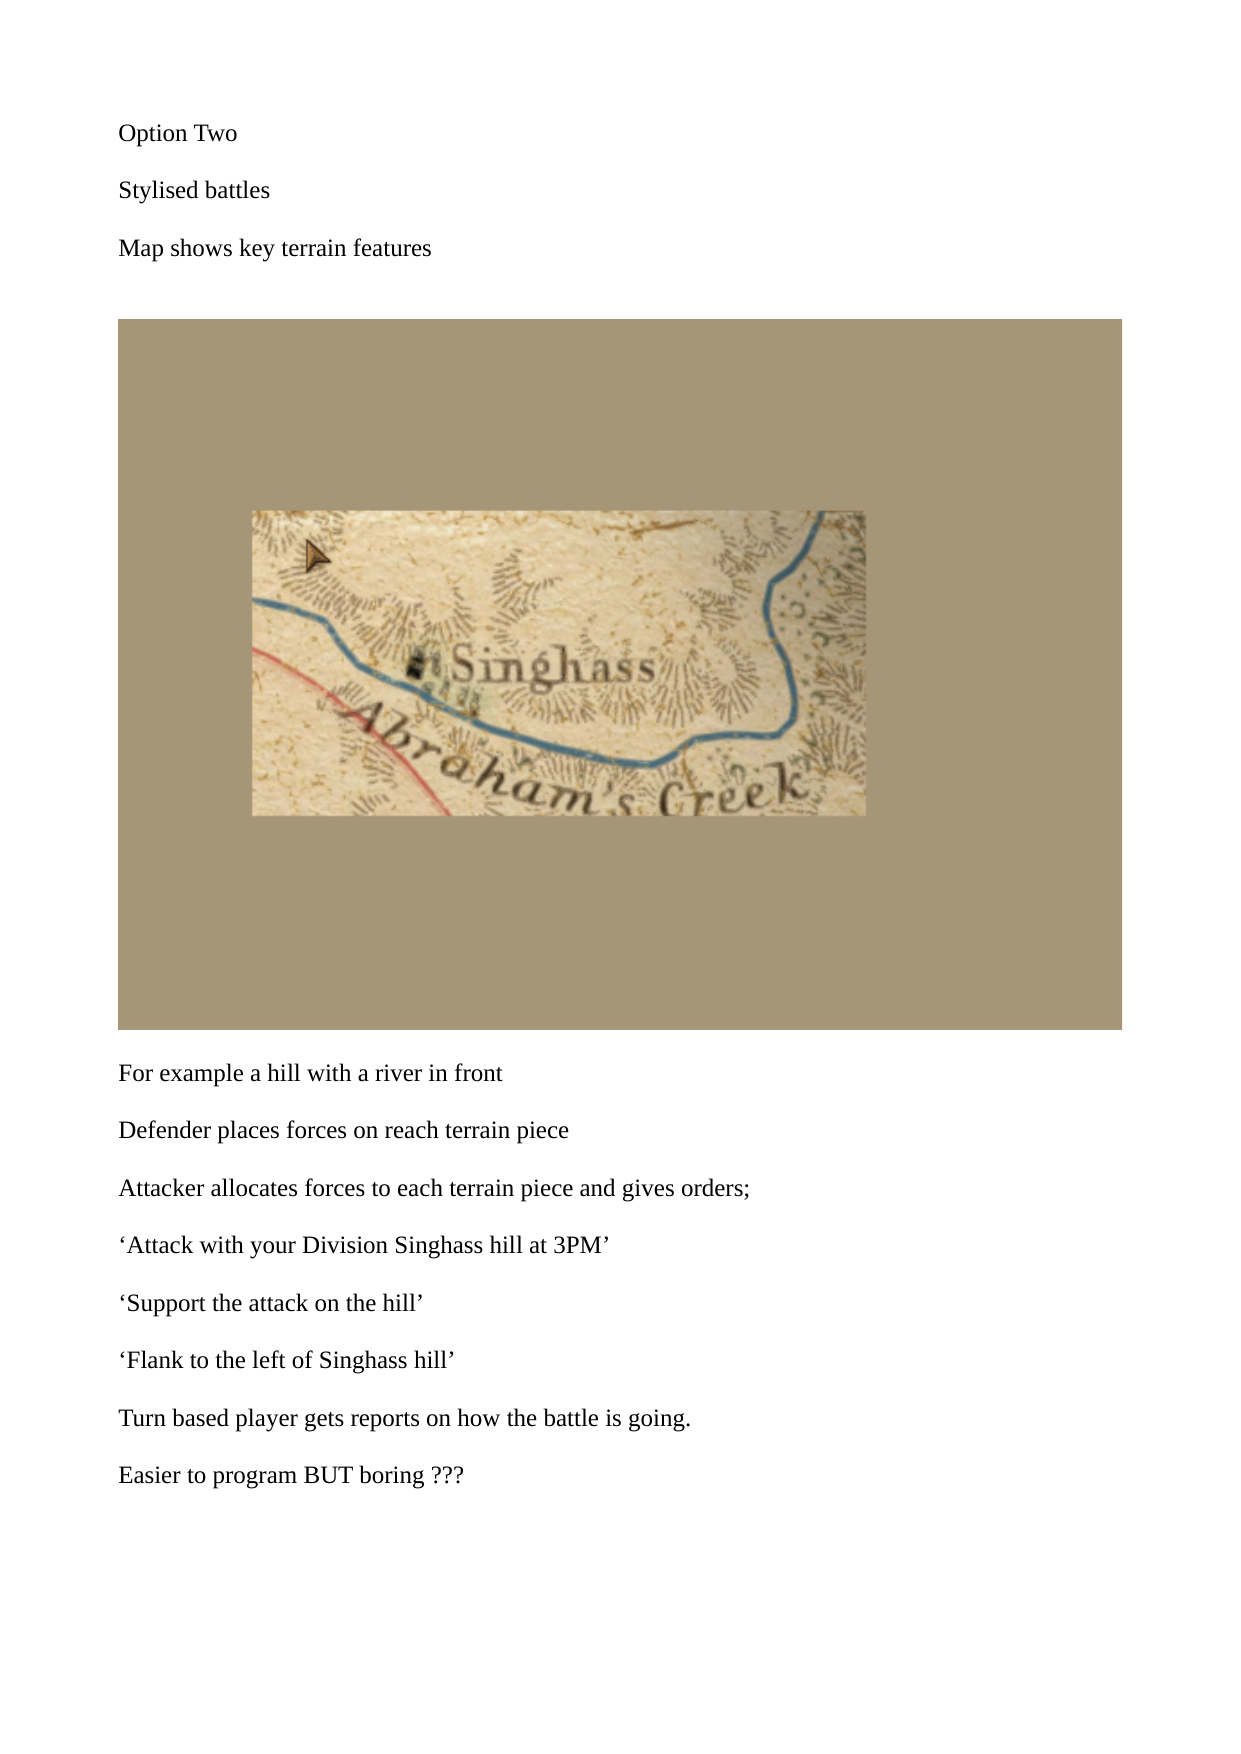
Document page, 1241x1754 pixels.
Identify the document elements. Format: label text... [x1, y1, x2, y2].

text Defender places forces on reach terrain piece [118, 1116, 1122, 1144]
text Turn based player gets reports on how the battle is going. [118, 1403, 1122, 1432]
text For example a hill with a river in front [118, 1030, 1122, 1087]
picture [118, 319, 1123, 1030]
text Map shows key terrain features [118, 233, 1122, 262]
text ‘Flank to the left of Singhass hill’ [118, 1346, 1122, 1374]
text ‘Attack with your Division Singhass hill at 3PM’ [118, 1231, 1122, 1259]
text Attacker allocates forces to each terrain piece and gives orders; [118, 1173, 1122, 1202]
text Stylised battles [118, 176, 1122, 204]
text ‘Support the attack on the hill’ [118, 1288, 1122, 1317]
text Easier to program BUT boring ??? [118, 1461, 1122, 1489]
text Option Two [118, 118, 1122, 147]
